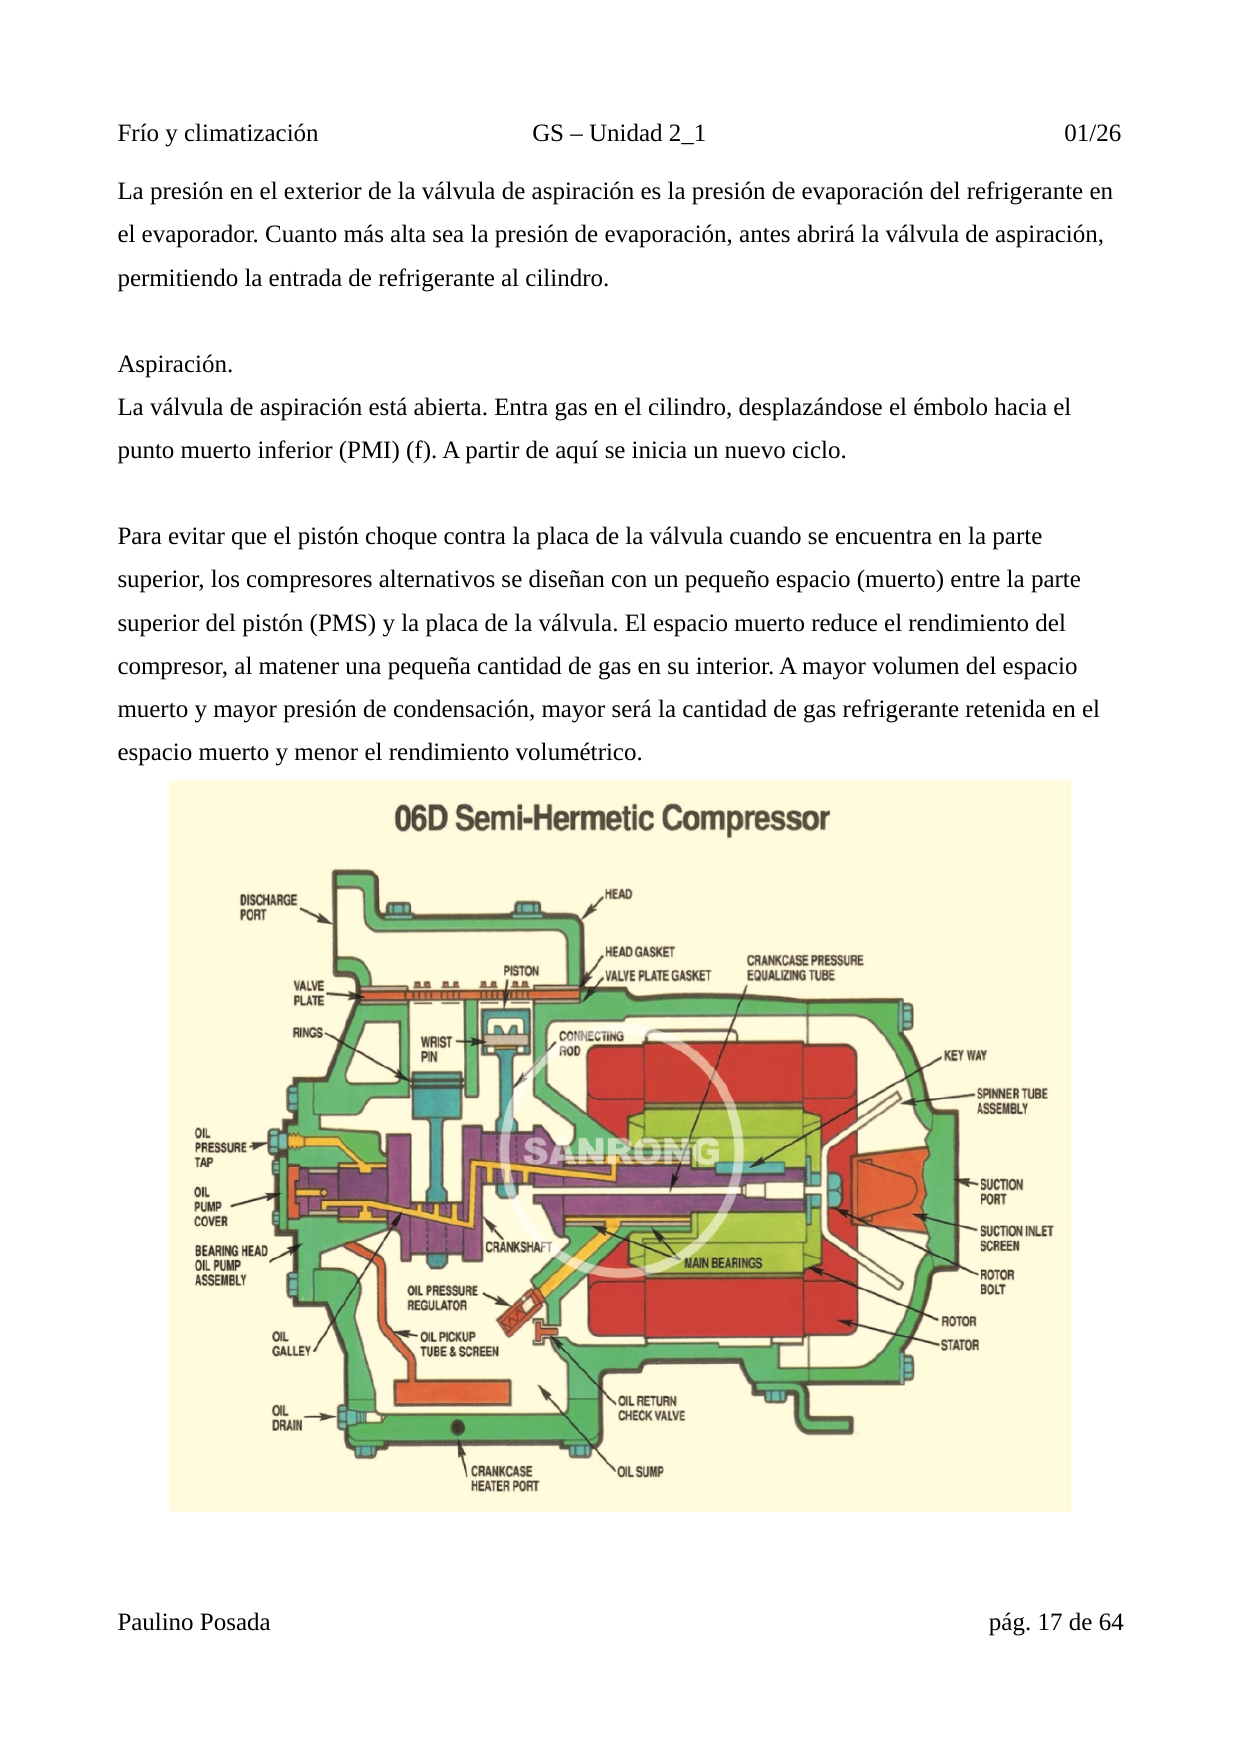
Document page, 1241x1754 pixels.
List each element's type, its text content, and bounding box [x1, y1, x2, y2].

text superior, los compresores alternativos se diseñan con un pequeño espacio (muerto) entre la parte [117, 564, 1123, 593]
picture [169, 780, 1072, 1512]
text La válvula de aspiración está abierta. Entra gas en el cilindro, desplazándose el émbolo hacia el [117, 392, 1123, 421]
text superior del pistón (PMS) y la placa de la válvula. El espacio muerto reduce el rendimiento del compresor, al matener una pequeña cantidad de gas en su interior. A mayor volumen del espacio muerto y mayor presión de condensación, mayor será la cantidad de gas refrigerante retenida en el espacio muerto y menor el rendimiento volumétrico. [117, 608, 1123, 766]
text Aspiración. [117, 349, 1123, 378]
text Para evitar que el pistón choque contra la placa de la válvula cuando se encuentra en la parte [117, 521, 1123, 550]
text punto muerto inferior (PMI) (f). A partir de aquí se inicia un nuevo ciclo. [117, 435, 1123, 464]
text La presión en el exterior de la válvula de aspiración es la presión de evaporación del refrigerante en el evaporador. Cuanto más alta sea la presión de evaporación, antes abrirá la válvula de aspiración, permitiendo la entrada de refrigerante al cilindro. [117, 176, 1123, 291]
